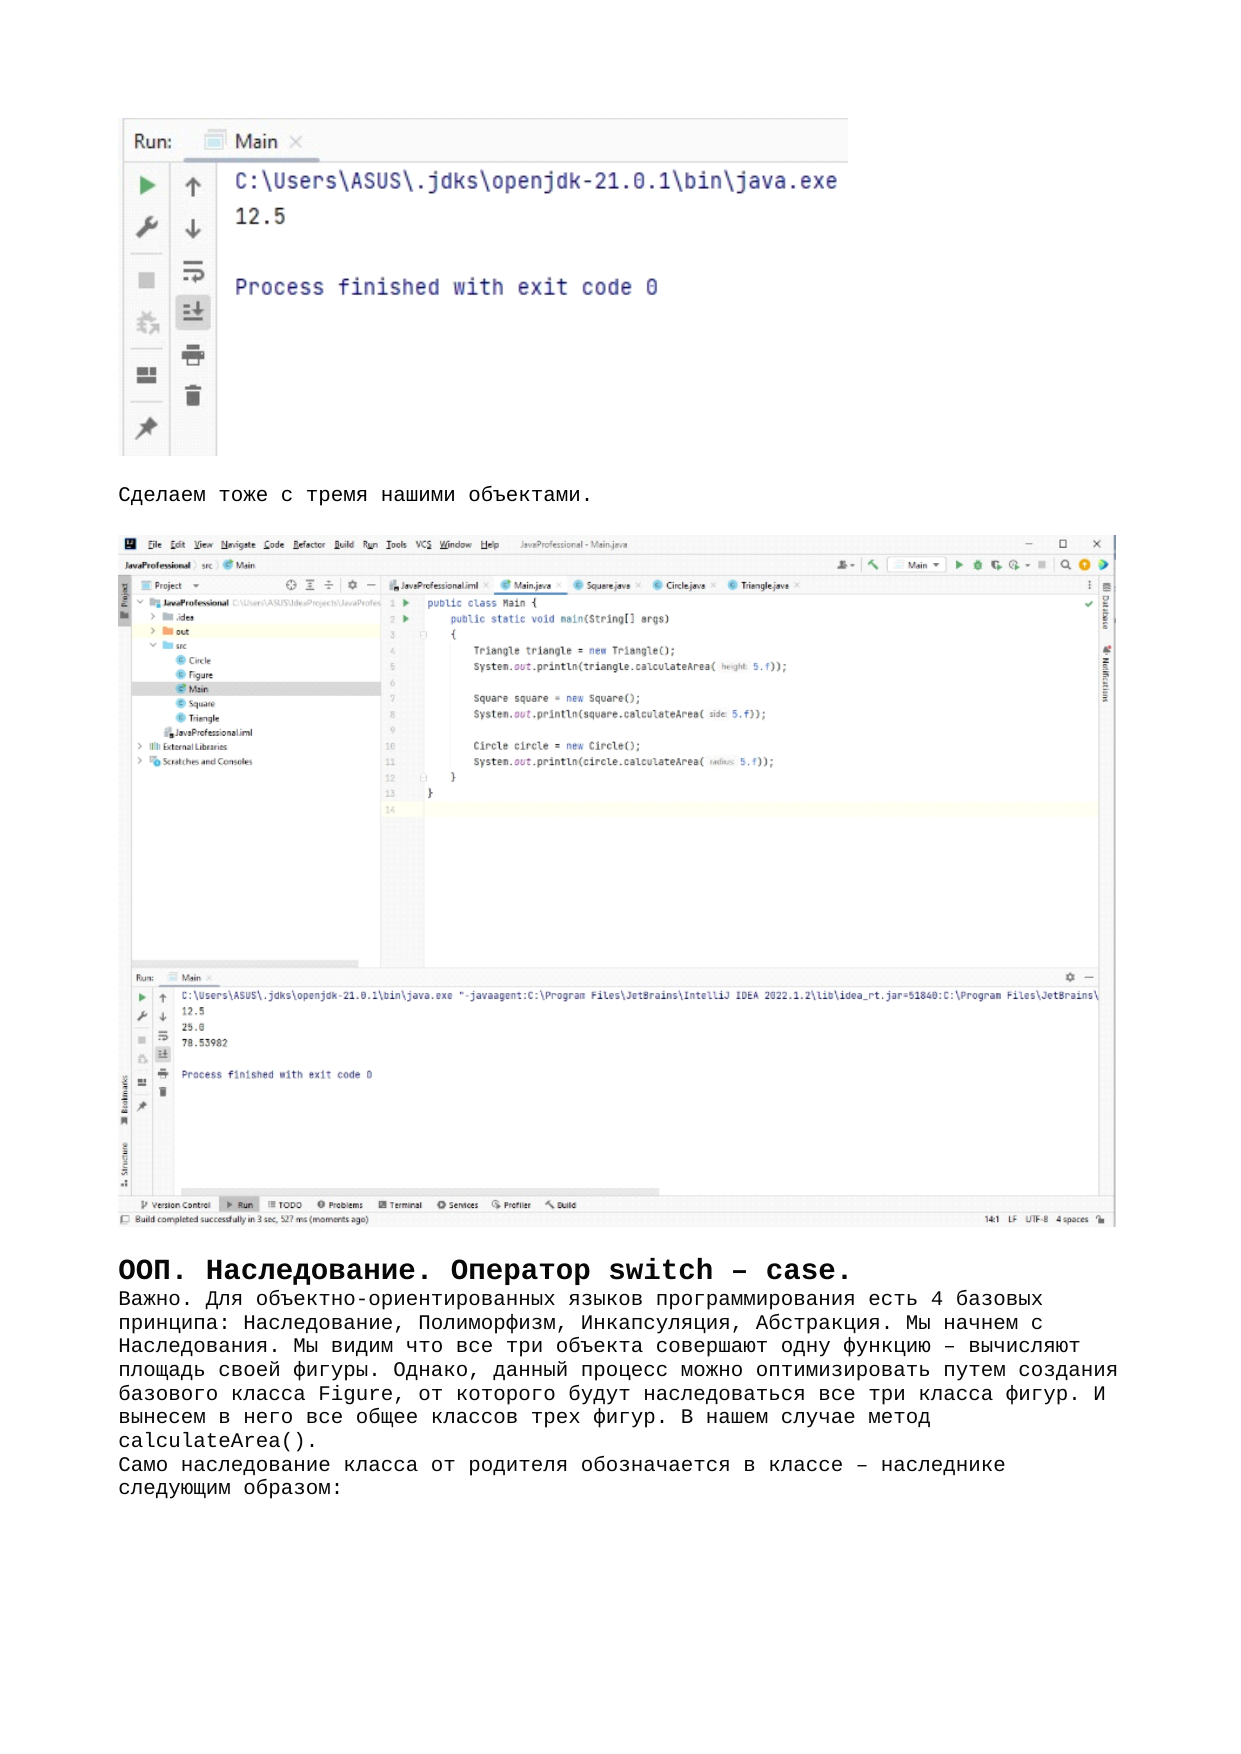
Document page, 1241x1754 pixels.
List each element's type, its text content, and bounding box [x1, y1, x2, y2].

text Само наследование класса от родителя обозначается в классе – наследнике следующим образом: [118, 1453, 1122, 1501]
text Сделаем тоже с тремя нашими объектами. [118, 483, 1122, 507]
text Важно. Для объектно-ориентированных языков программирования есть 4 базовых принципа: Наследование, Полиморфизм, Инкапсуляция, Абстракция. Мы начнем с Наследования. Мы видим что все три объекта совершают одну функцию – вычисляют площадь своей фигуры. Однако, данный процесс можно оптимизировать путем создания базового класса Figure, от которого будут наследоваться все три класса фигур. И вынесем в него все общее классов трех фигур. В нашем случае метод calculateArea(). [118, 1288, 1122, 1453]
text ООП. Наследование. Оператор switch – case. [118, 1255, 1122, 1288]
